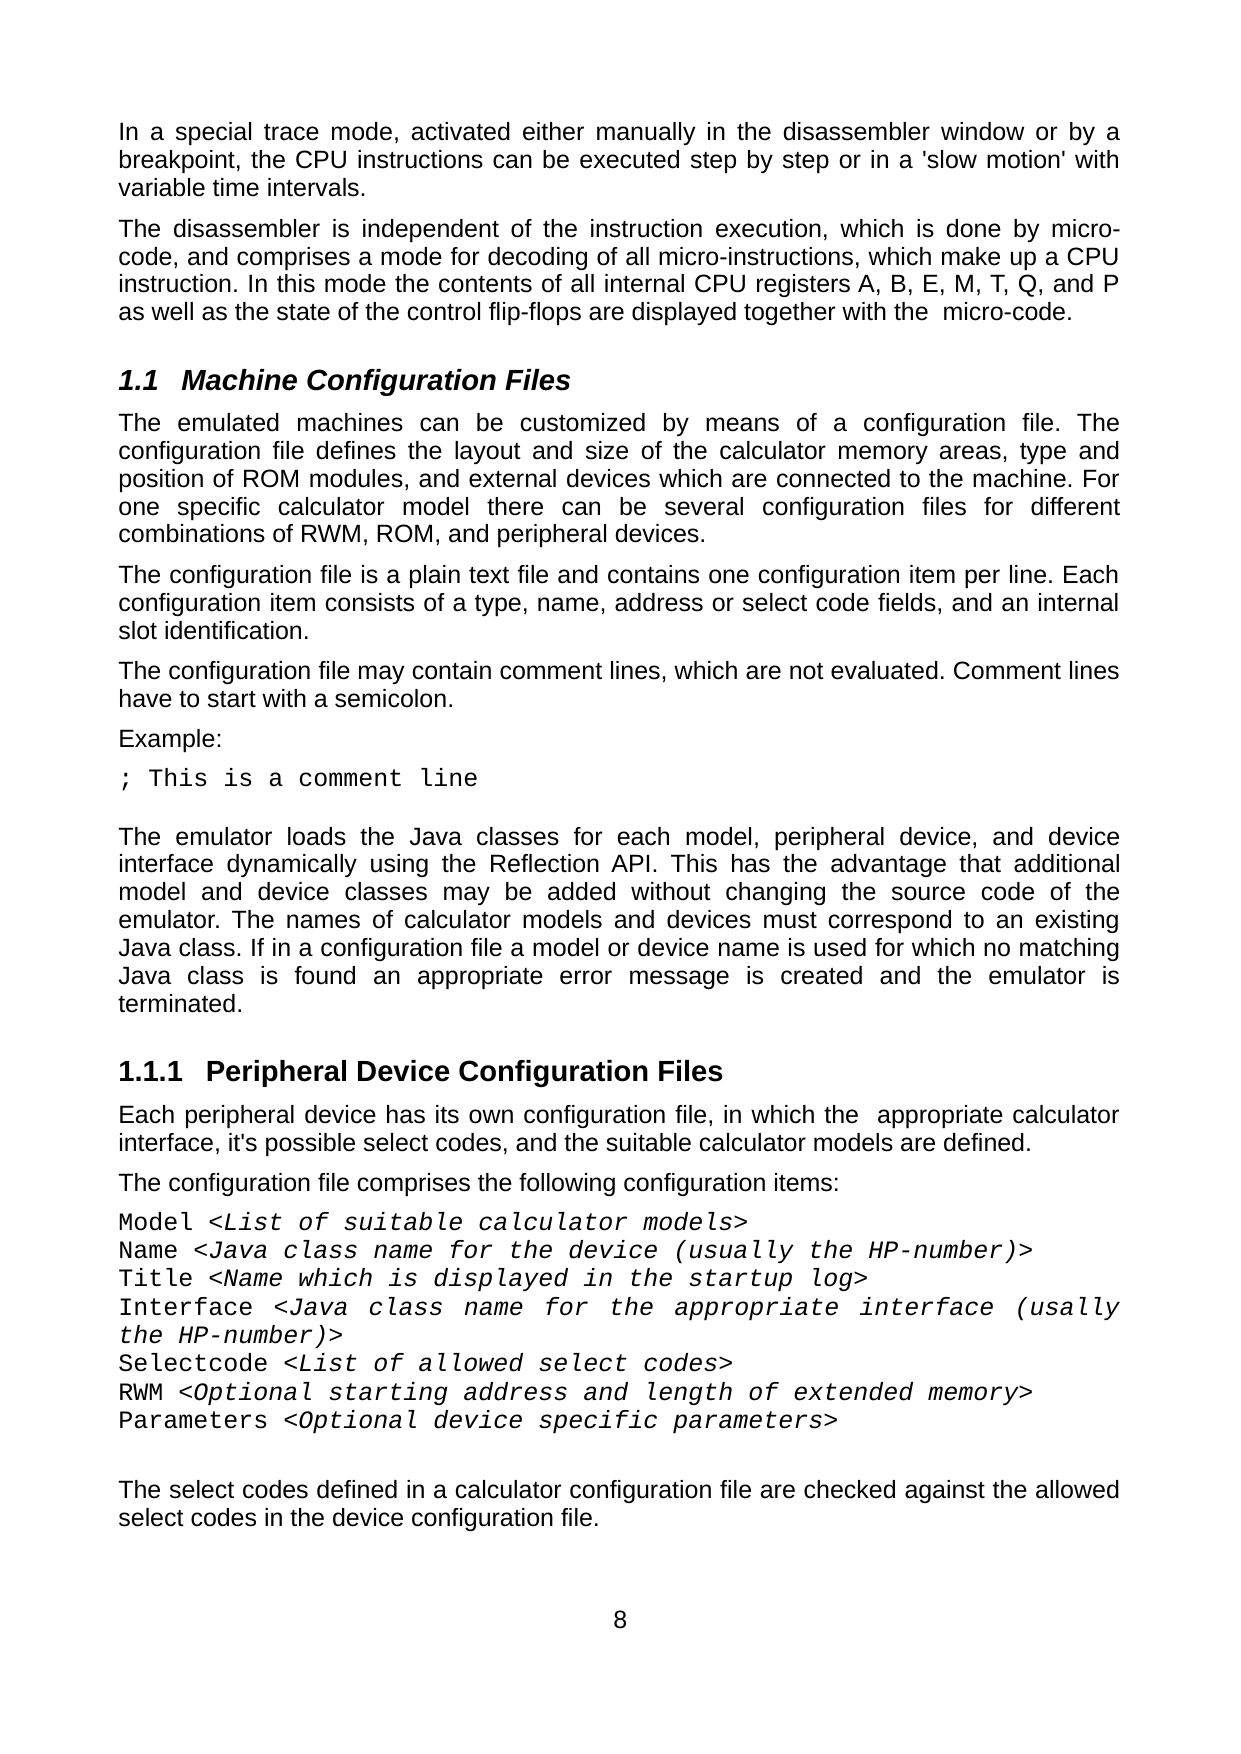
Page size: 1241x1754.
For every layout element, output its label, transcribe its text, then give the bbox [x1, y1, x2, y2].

text The select codes defined in a calculator configuration file are checked against the allowed select codes in the device configuration file. [118, 1476, 1122, 1532]
text The configuration file may contain comment lines, which are not evaluated. Comment lines have to start with a semicolon. [118, 657, 1122, 713]
text RWM <Optional starting address and length of extended memory> [118, 1379, 1122, 1407]
subtitle Machine Configuration Files [118, 363, 1122, 396]
text Each peripheral device has its own configuration file, in which the appropriate calculator interface, it's possible select codes, and the suitable calculator models are defined. [118, 1100, 1122, 1156]
subtitle Peripheral Device Configuration Files [118, 1055, 1122, 1088]
text In a special trace mode, activated either manually in the disassembler window or by a breakpoint, the CPU instructions can be executed step by step or in a 'slow motion' with variable time intervals. [118, 118, 1122, 202]
text The disassembler is independent of the instruction execution, which is done by micro-code, and comprises a mode for decoding of all micro-instructions, which make up a CPU instruction. In this mode the contents of all internal CPU registers A, B, E, M, T, Q, and P as well as the state of the control flip-flops are displayed together with the micro-code. [118, 214, 1122, 326]
text Interface <Java class name for the appropriate interface (usally the HP-number)> [118, 1294, 1122, 1351]
text The configuration file is a plain text file and contains one configuration item per line. Each configuration item consists of a type, name, address or select code fields, and an internal slot identification. [118, 561, 1122, 644]
text Example: [118, 725, 1122, 753]
text The emulator loads the Java classes for each model, peripheral device, and device interface dynamically using the Reflection API. This has the advantage that additional model and device classes may be added without changing the source code of the emulator. The names of calculator models and devices must correspond to an existing Java class. If in a configuration file a model or device name is used for which no matching Java class is found an appropriate error message is created and the emulator is terminated. [118, 822, 1122, 1018]
text Parameters <Optional device specific parameters> [118, 1407, 1122, 1436]
text Model <List of suitable calculator models> [118, 1209, 1122, 1237]
text The configuration file comprises the following configuration items: [118, 1169, 1122, 1197]
text Name <Java class name for the device (usually the HP-number)> [118, 1237, 1122, 1266]
text ; This is a comment line [118, 766, 1122, 794]
text Title <Name which is displayed in the startup log> [118, 1266, 1122, 1294]
text Selectcode <List of allowed select codes> [118, 1351, 1122, 1379]
text The emulated machines can be customized by means of a configuration file. The configuration file defines the layout and size of the calculator memory areas, type and position of ROM modules, and external devices which are connected to the machine. For one specific calculator model there can be several configuration files for different combinations of RWM, ROM, and peripheral devices. [118, 409, 1122, 548]
